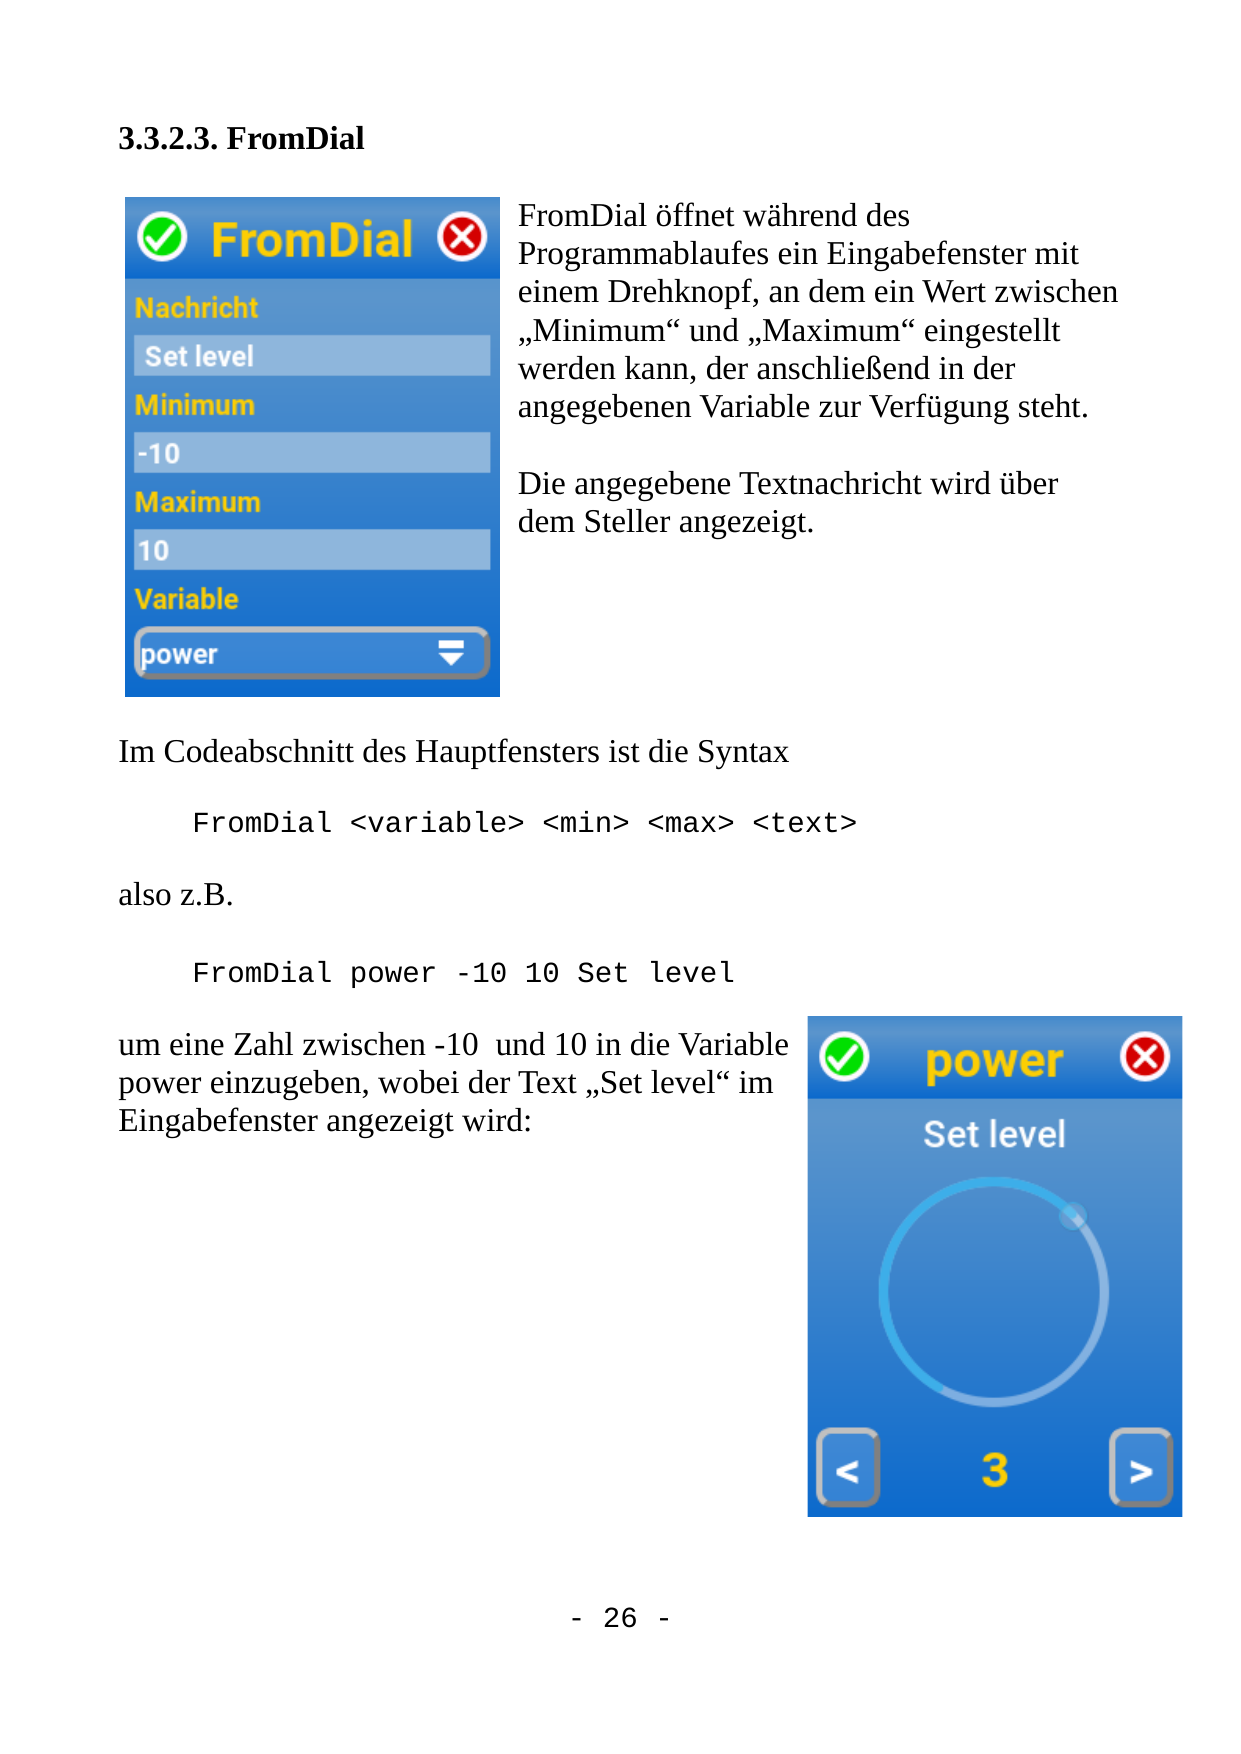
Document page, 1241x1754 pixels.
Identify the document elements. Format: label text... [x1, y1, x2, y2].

text um eine Zahl zwischen -10 und 10 in die Variable power einzugeben, wobei der Text „Set level“ im Eingabefenster angezeigt wird: [118, 1024, 807, 1139]
text Im Codeabschnitt des Hauptfensters ist die Syntax [118, 731, 1122, 770]
text FromDial <variable> <min> <max> <text> [118, 808, 1122, 841]
text FromDial power -10 10 Set level [118, 951, 1122, 991]
text also z.B. [118, 874, 1122, 912]
picture [807, 1016, 1183, 1517]
text Die angegebene Textnachricht wird über dem Steller angezeigt. [500, 463, 1122, 540]
text 3.3.2.3. FromDial [118, 118, 1122, 156]
text FromDial öffnet während des Programmablaufes ein Eingabefenster mit einem Drehknopf, an dem ein Wert zwischen „Minimum“ und „Maximum“ eingestellt werden kann, der anschließend in der angegebenen Variable zur Verfügung steht. [118, 195, 1122, 425]
picture [125, 197, 500, 697]
